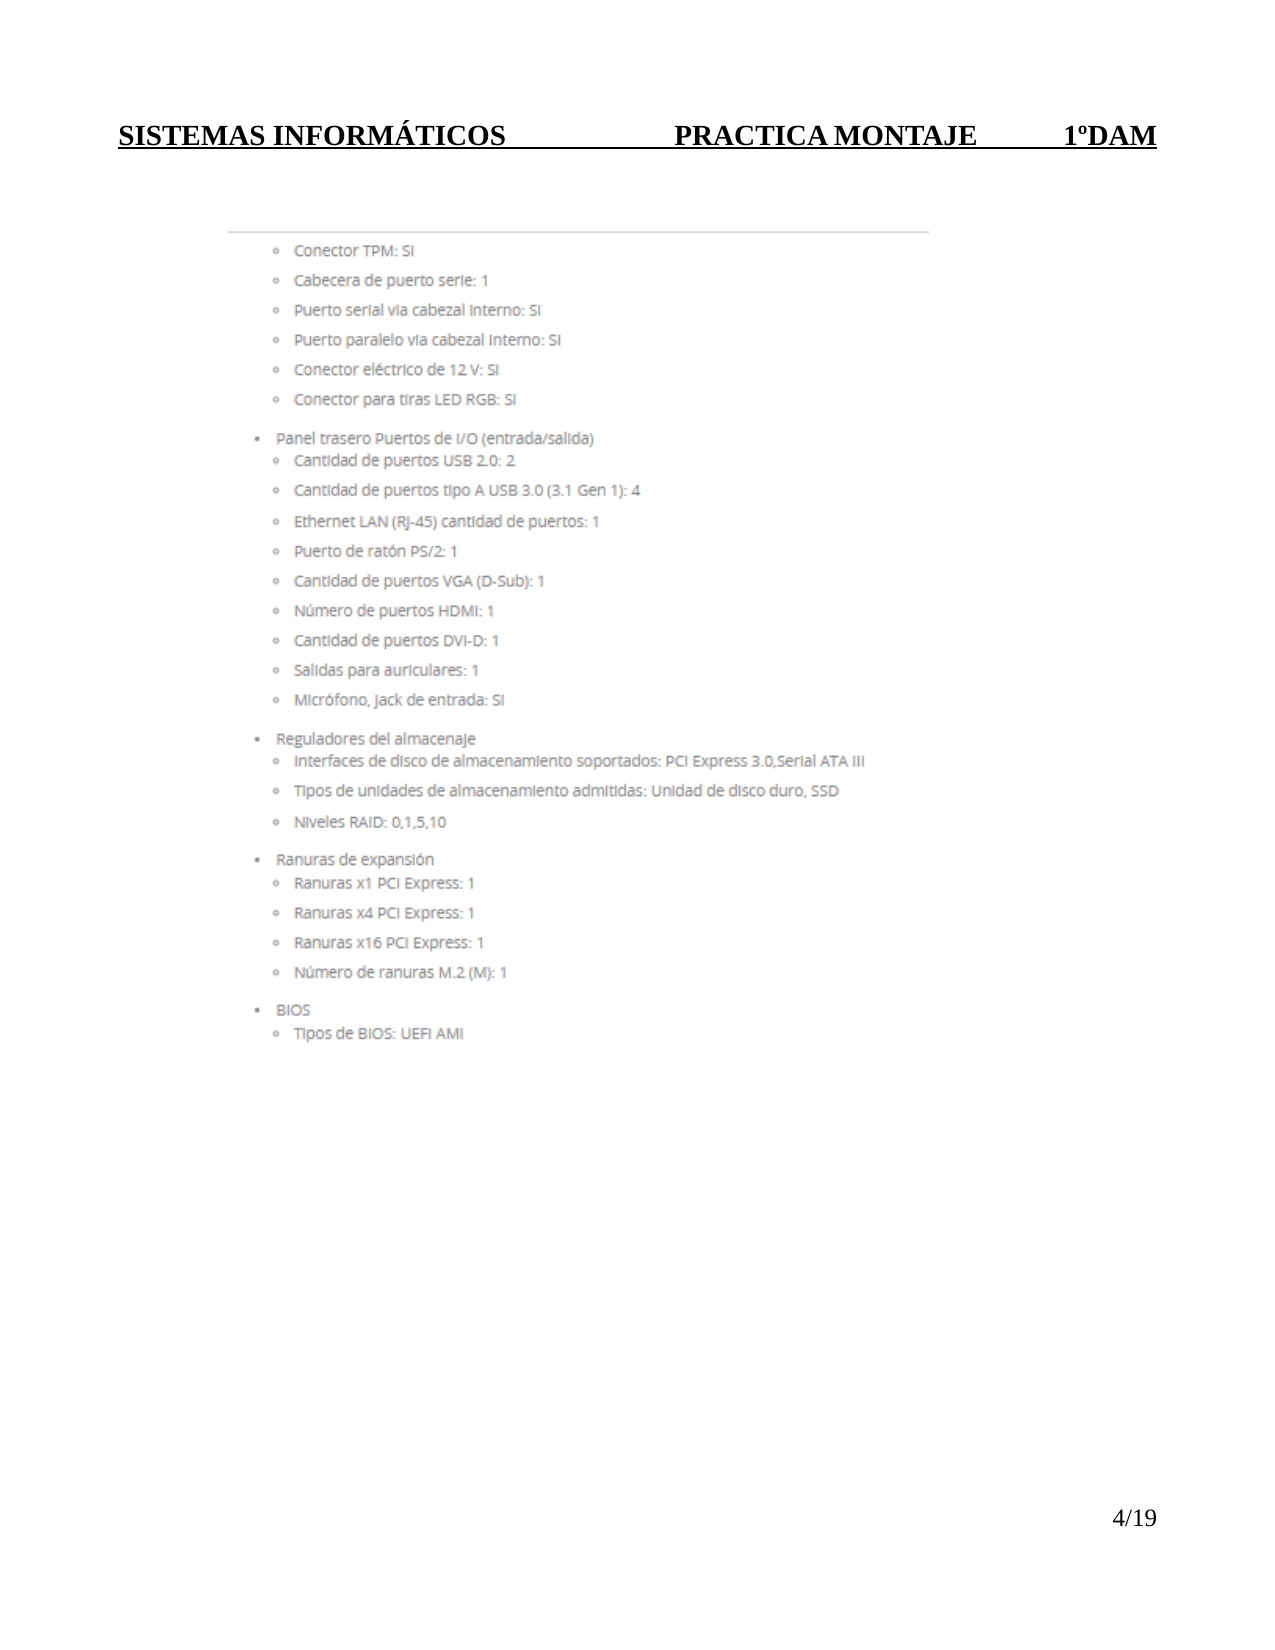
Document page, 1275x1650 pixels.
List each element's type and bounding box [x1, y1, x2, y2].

picture [227, 230, 930, 1055]
